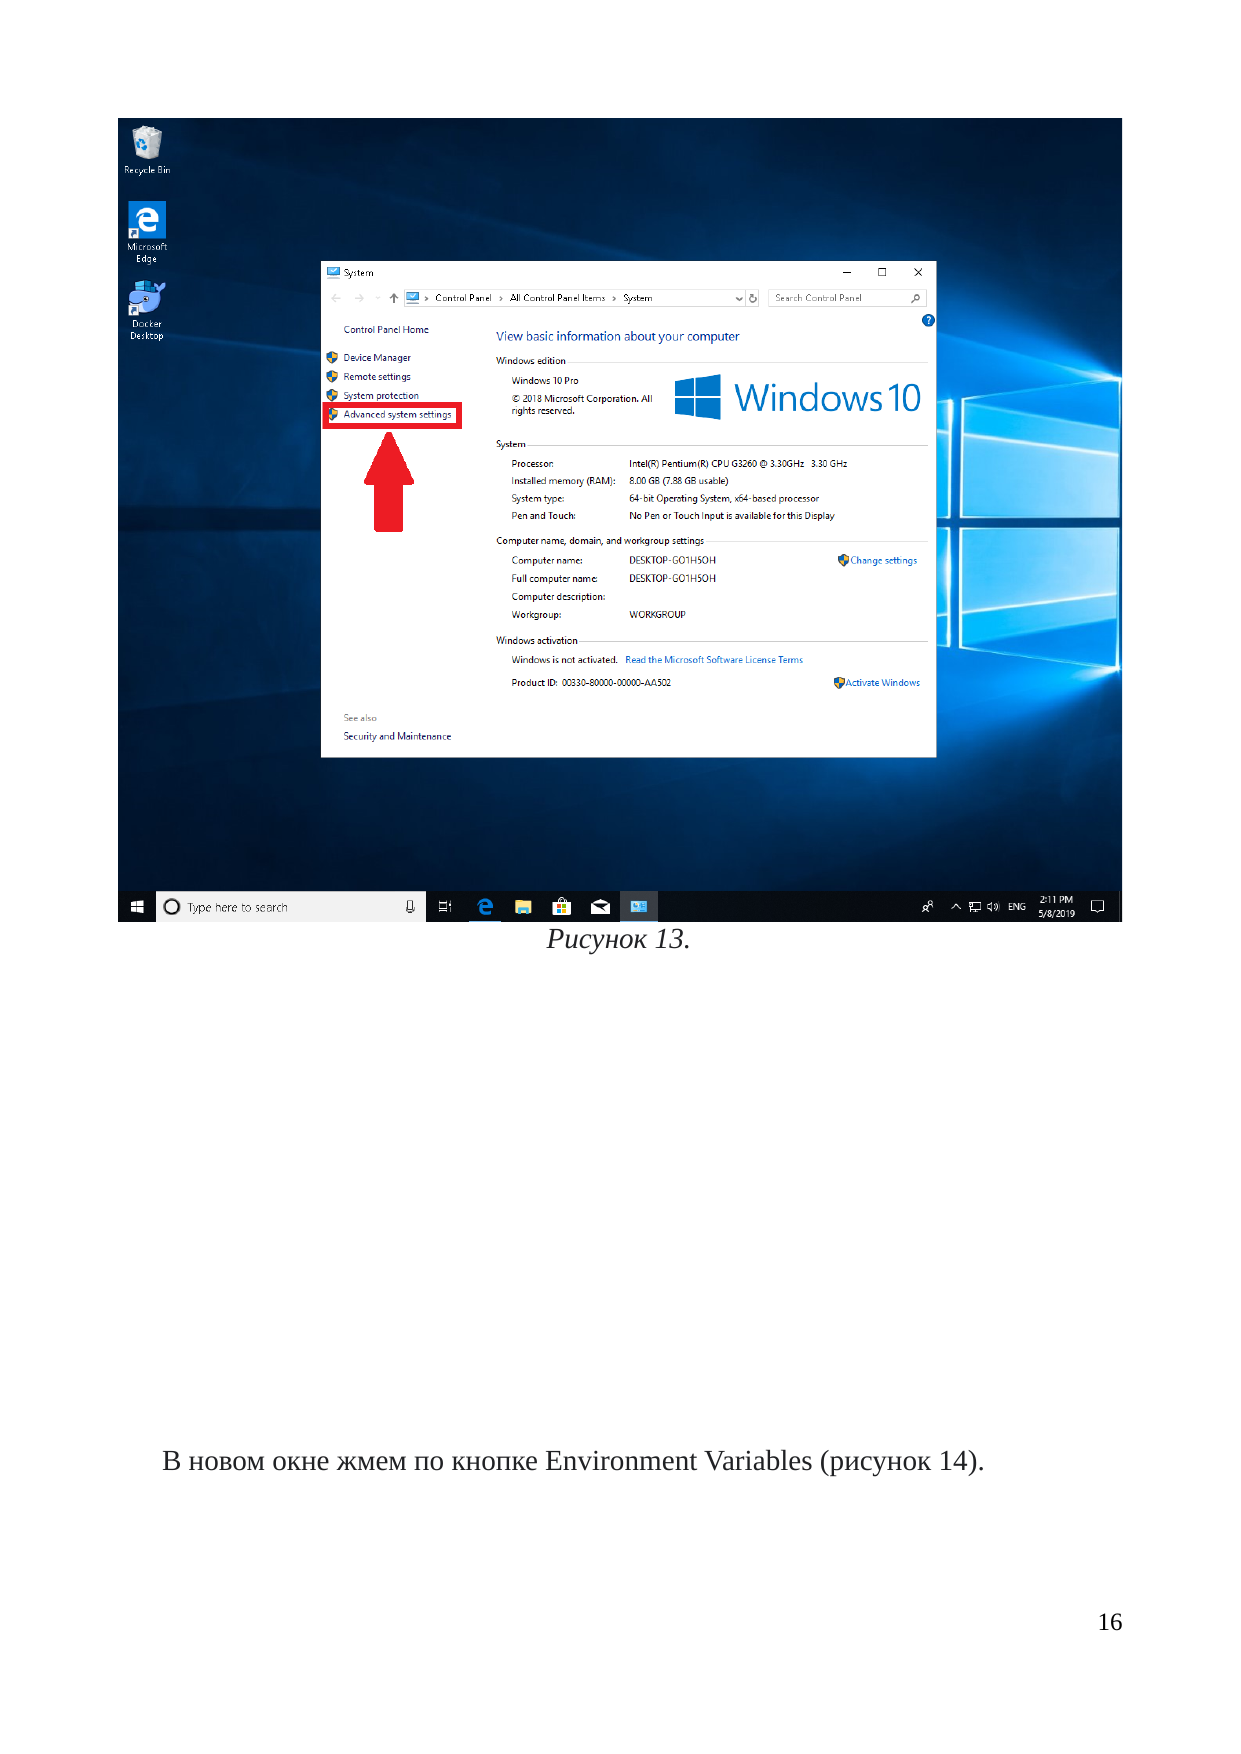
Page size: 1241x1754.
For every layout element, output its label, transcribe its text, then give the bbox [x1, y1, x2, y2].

text В новом окне жмем по кнопке Environment Variables (рисунок 14). [118, 1443, 1122, 1477]
picture [118, 118, 1123, 922]
text Рисунок 13. [118, 922, 1122, 955]
